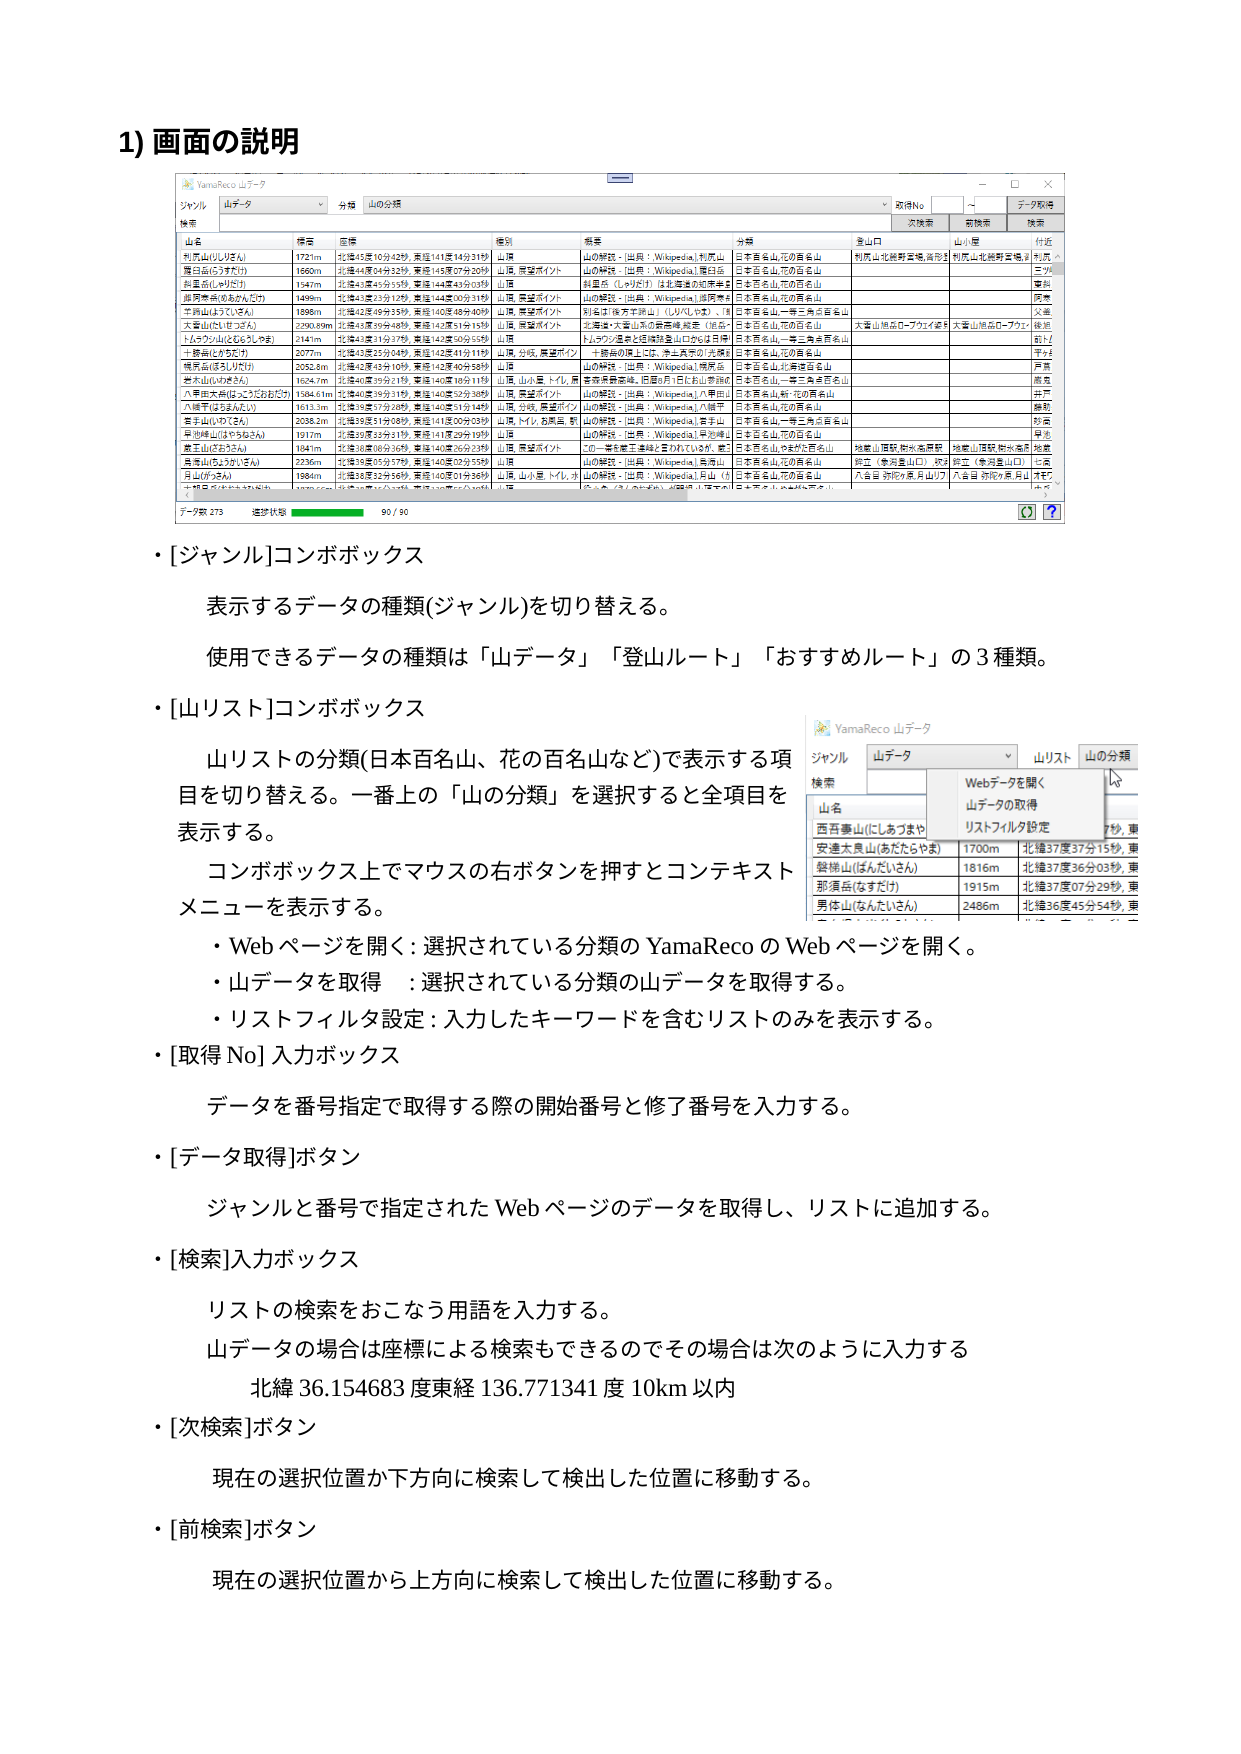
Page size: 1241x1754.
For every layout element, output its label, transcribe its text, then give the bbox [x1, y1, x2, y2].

text ・[前検索]ボタン [148, 1512, 1122, 1543]
text ・[検索]入力ボックス [148, 1242, 1122, 1273]
picture [175, 173, 1065, 524]
text ・[山リスト]コンボボックス [148, 691, 1122, 723]
text 使用できるデータの種類は「山データ」「登山ルート」「おすすめルート」の3種類。 [177, 640, 1122, 672]
text ・Webページを開く: 選択されている分類のYamaRecoのWebページを開く。 [177, 929, 1122, 961]
text コンボボックス上でマウスの右ボタンを押すとコンテキストメニューを表示する。 [177, 854, 1122, 922]
text 山データの場合は座標による検索もできるのでその場合は次のように入力する [177, 1332, 1122, 1363]
text ・[ジャンル]コンボボックス [148, 538, 1122, 570]
text 山リストの分類(日本百名山、花の百名山など)で表示する項目を切り替える。一番上の「山の分類」を選択すると全項目を表示する。 [177, 742, 805, 846]
text リストの検索をおこなう用語を入力する。 [177, 1293, 1122, 1324]
picture [805, 715, 1138, 921]
subtitle 1) 画面の説明 [118, 118, 1122, 161]
text ・[データ取得]ボタン [148, 1140, 1122, 1172]
text 表示するデータの種類(ジャンル)を切り替える。 [177, 589, 1122, 621]
text ・リストフィルタ設定 : 入力したキーワードを含むリストのみを表示する。 [177, 1002, 1122, 1033]
text 北緯36.154683度東経136.771341度 10km以内 [177, 1371, 1122, 1403]
text ・山データを取得 : 選択されている分類の山データを取得する。 [177, 965, 1122, 997]
text データを番号指定で取得する際の開始番号と修了番号を入力する。 [177, 1089, 1122, 1121]
text ・[次検索]ボタン [148, 1410, 1122, 1442]
text 現在の選択位置か下方向に検索して検出した位置に移動する。 [177, 1461, 1122, 1493]
text ジャンルと番号で指定されたWebページのデータを取得し、リストに追加する。 [177, 1191, 1122, 1223]
text 現在の選択位置から上方向に検索して検出した位置に移動する。 [177, 1563, 1122, 1594]
text ・[取得No] 入力ボックス [148, 1038, 1122, 1070]
